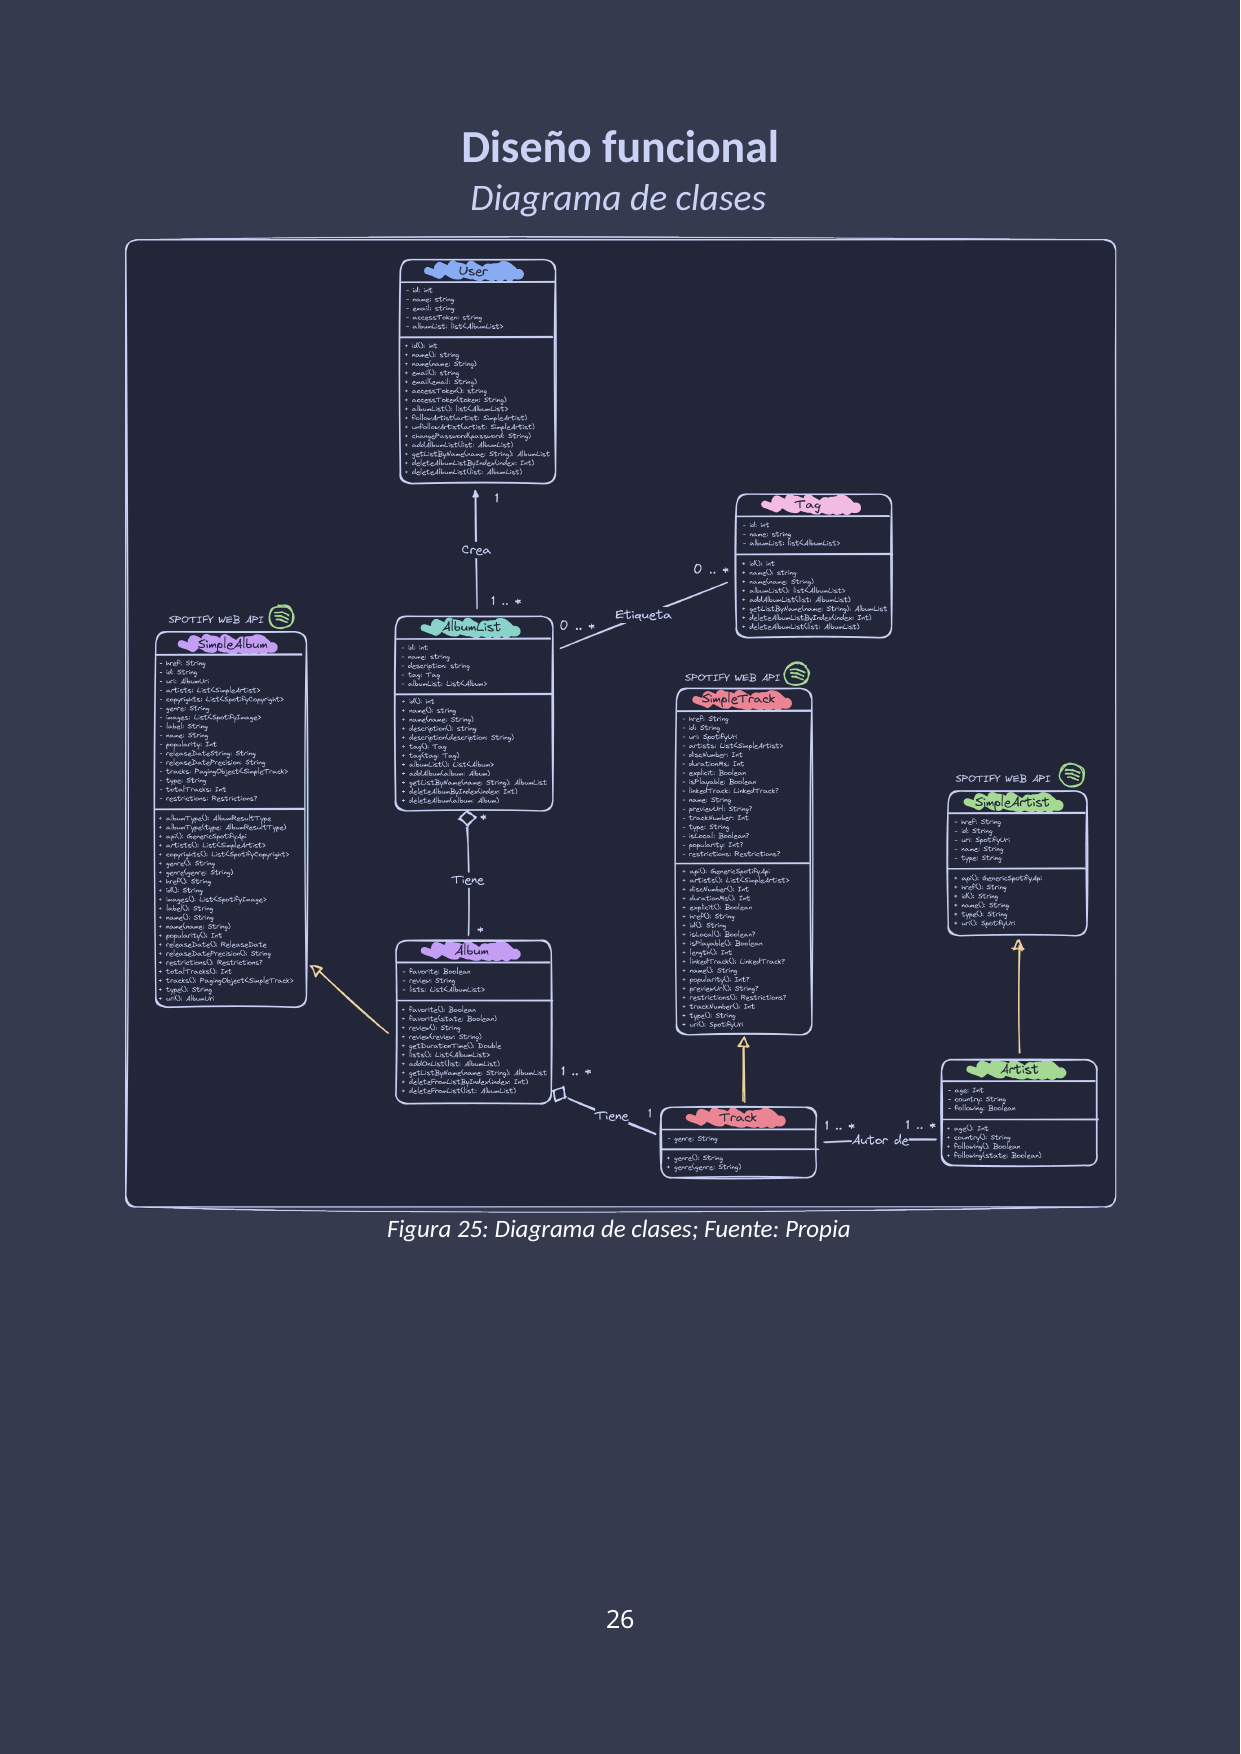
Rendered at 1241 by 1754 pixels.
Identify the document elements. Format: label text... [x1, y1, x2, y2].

text Diseño funcional [118, 118, 1122, 174]
picture [118, 232, 1123, 1214]
text Diagrama de clases [118, 174, 1122, 220]
text Figura 25: Diagrama de clases; Fuente: Propia [118, 1214, 1122, 1244]
